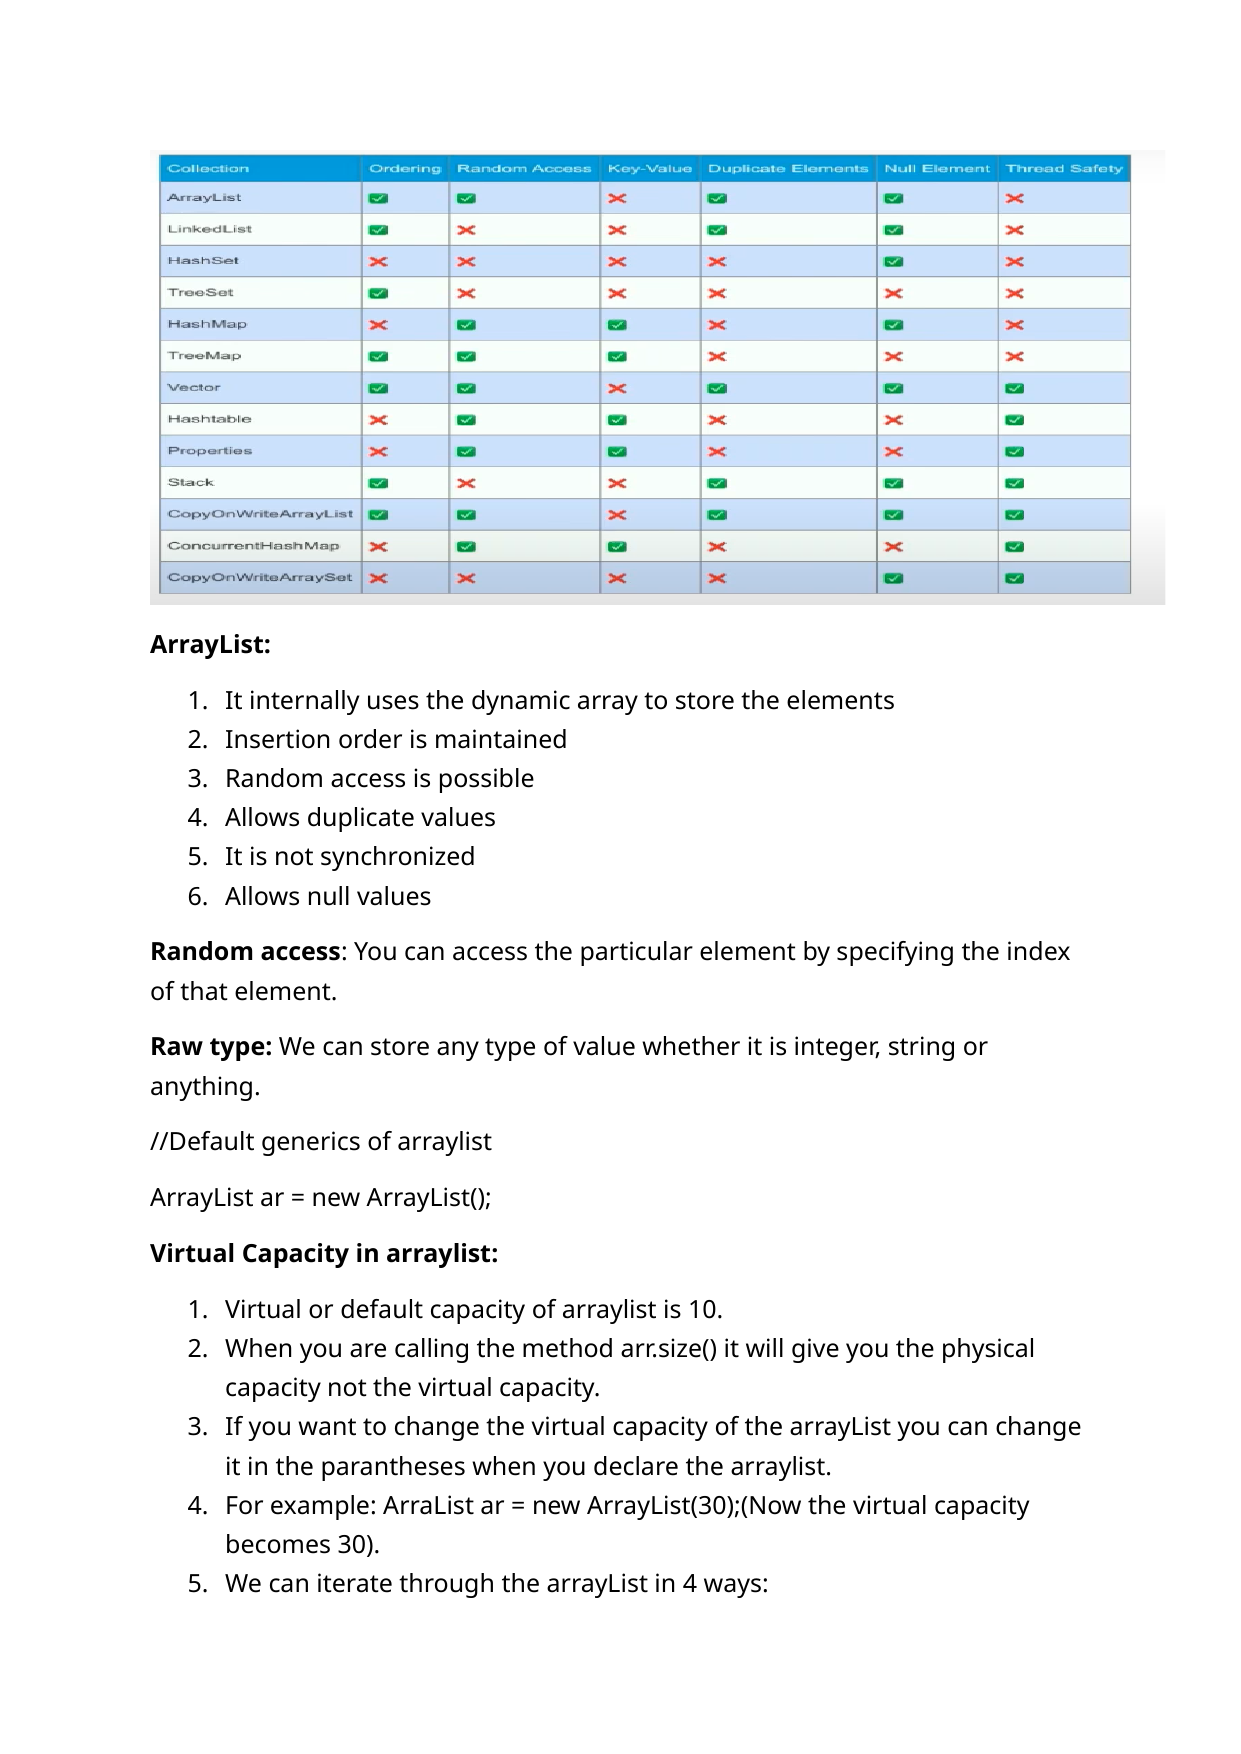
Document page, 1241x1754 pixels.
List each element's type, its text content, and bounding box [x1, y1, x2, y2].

text Raw type: We can store any type of value whether it is integer, string or anything. [150, 1029, 1090, 1102]
list It is not synchronized [187, 839, 1090, 873]
list Insertion order is maintained [187, 722, 1090, 756]
text Random access: You can access the particular element by specifying the index of that element. [150, 934, 1090, 1007]
list Virtual or default capacity of arraylist is 10. [187, 1292, 1090, 1326]
text ArrayList ar = new ArrayList(); [150, 1180, 1090, 1214]
list For example: ArraList ar = new ArrayList(30);(Now the virtual capacity becomes 30). [187, 1487, 1090, 1561]
list Random access is possible [187, 761, 1090, 795]
text ArrayList: [150, 627, 1090, 661]
text Virtual Capacity in arraylist: [150, 1236, 1090, 1270]
list It internally uses the dynamic array to store the elements [187, 682, 1090, 716]
list We can iterate through the arrayList in 4 ways: [187, 1566, 1090, 1600]
list Allows null values [187, 878, 1090, 912]
list Allows duplicate values [187, 800, 1090, 834]
list If you want to change the virtual capacity of the arrayList you can change it in the parantheses when you declare the arraylist. [187, 1409, 1090, 1482]
text //Default generics of arraylist [150, 1124, 1090, 1158]
list When you are calling the method arr.size() it will give you the physical capacity not the virtual capacity. [187, 1331, 1090, 1404]
